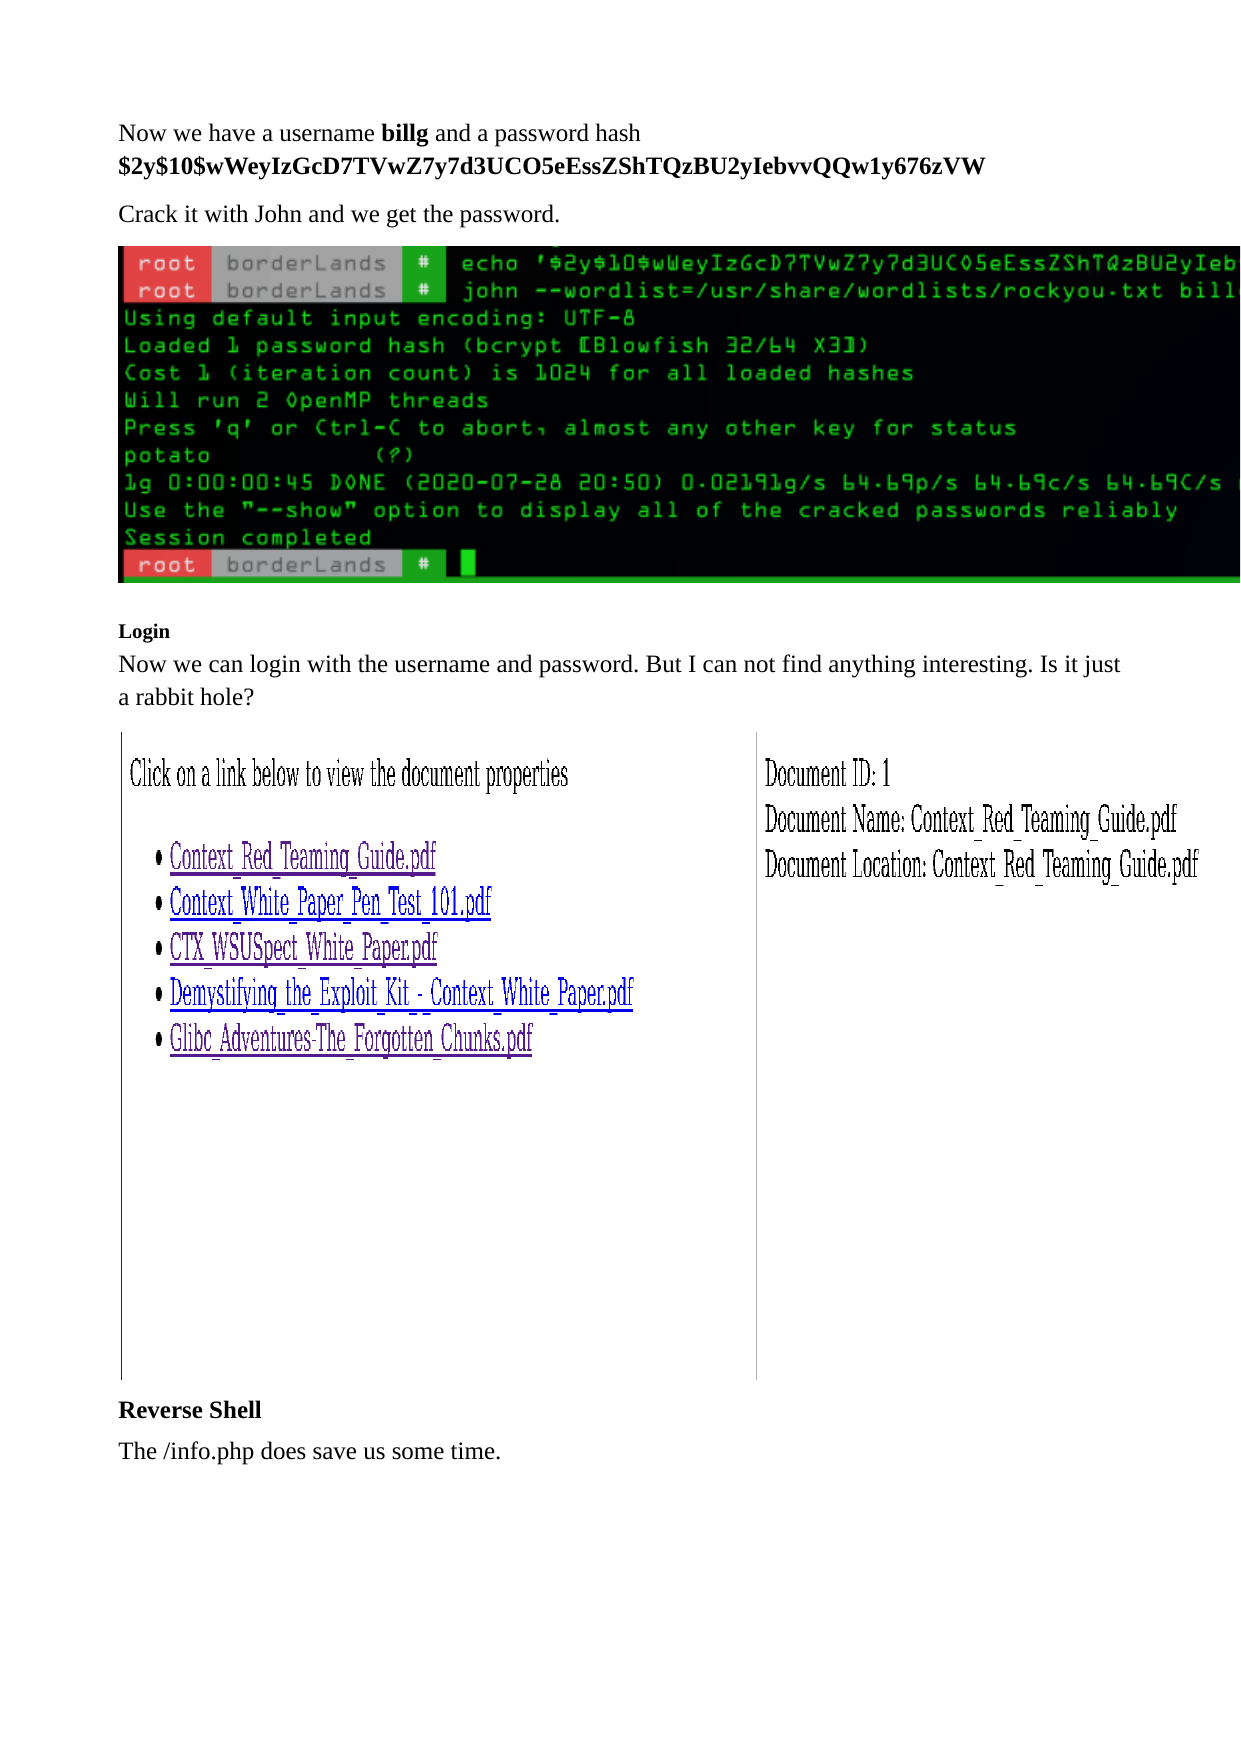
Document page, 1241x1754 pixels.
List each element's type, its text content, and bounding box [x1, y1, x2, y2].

picture [121, 732, 747, 1380]
text Now we can login with the username and password. But I can not find anything interesting. Is it just a rabbit hole? [118, 649, 1122, 711]
subtitle Reverse Shell [118, 1395, 1122, 1424]
text Now we have a username billg and a password hash $2y$10$wWeyIzGcD7TVwZ7y7d3UCO5eEssZShTQzBU2yIebvvQQw1y676zVW [118, 118, 1122, 180]
text Crack it with John and we get the password. [118, 199, 1122, 227]
picture [756, 732, 1241, 1380]
text The /info.php does save us some time. [118, 1436, 1122, 1465]
table_header [118, 730, 754, 1383]
subtitle Login [118, 619, 1122, 643]
table_header [754, 730, 1240, 1383]
picture [118, 246, 1241, 583]
